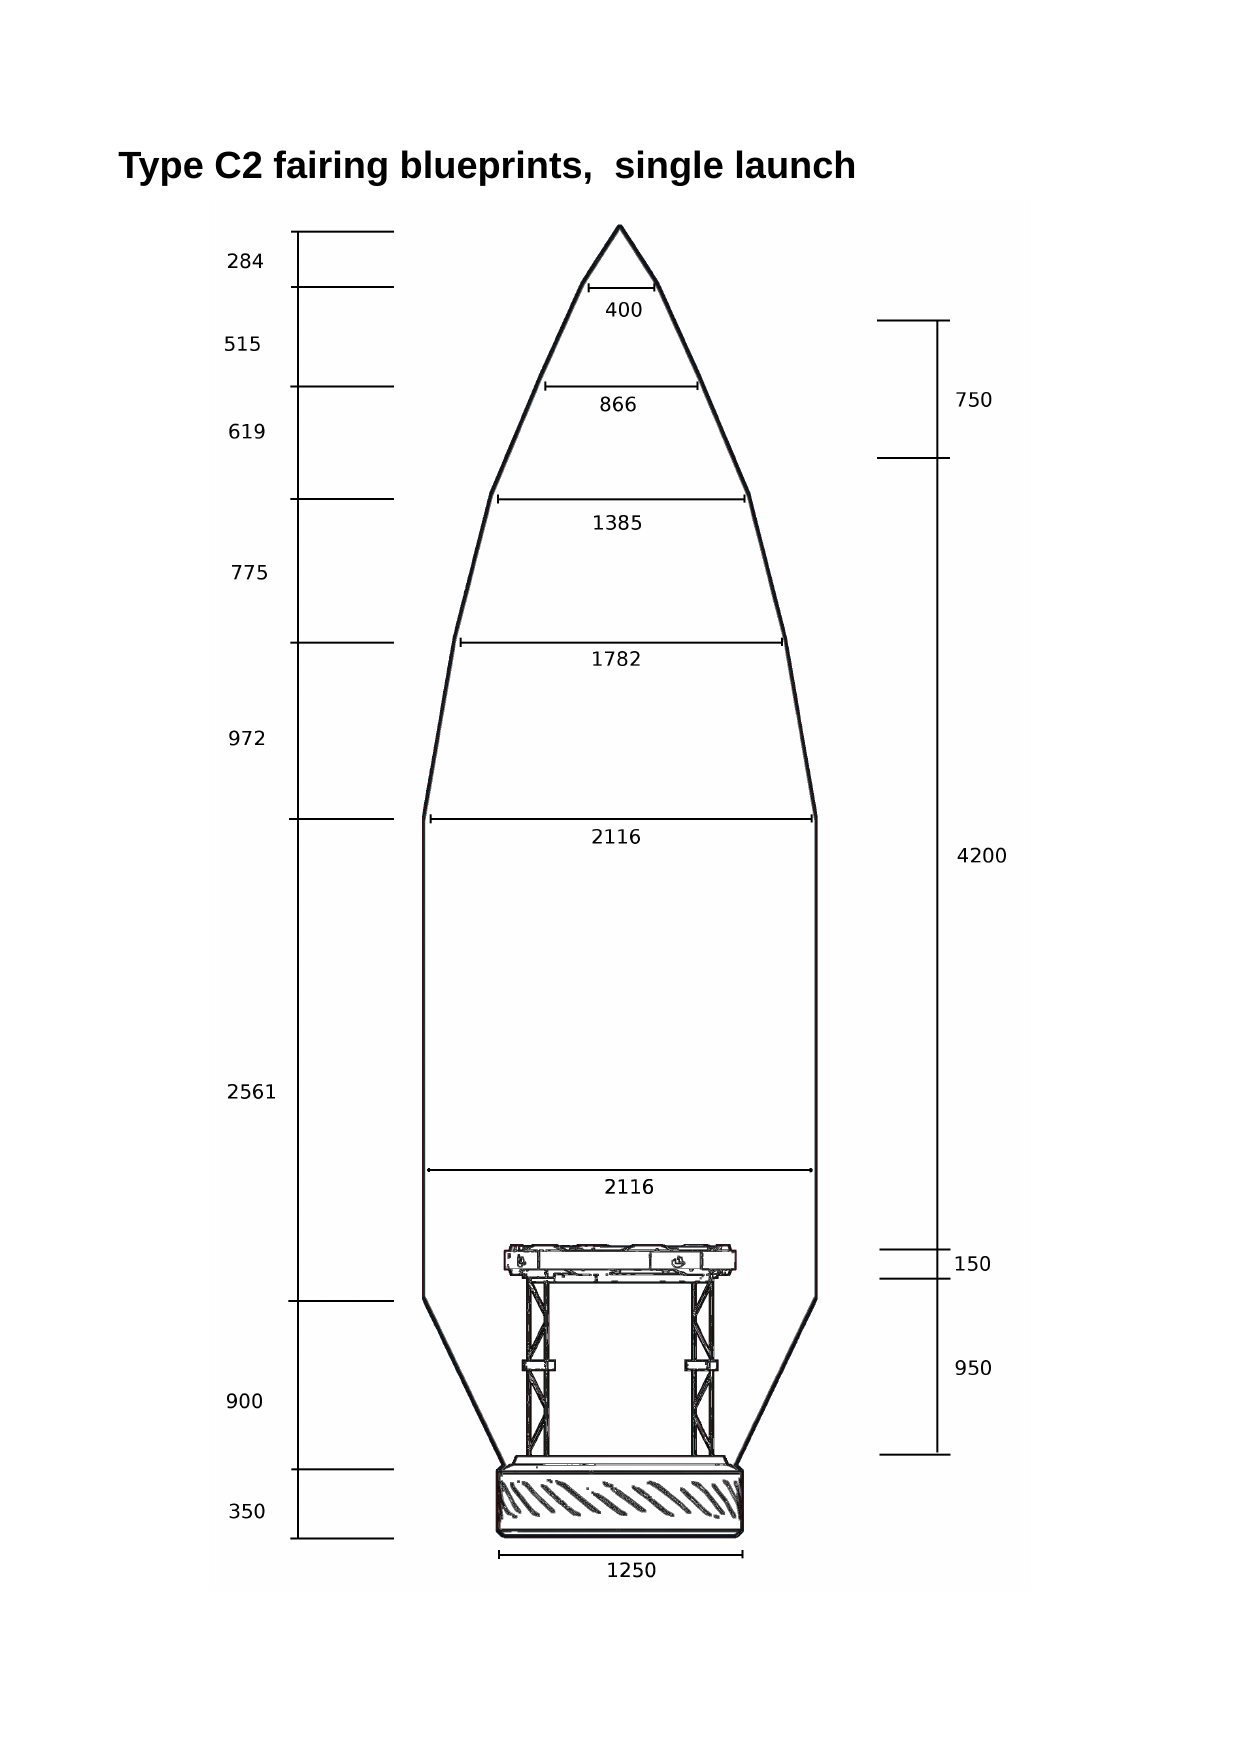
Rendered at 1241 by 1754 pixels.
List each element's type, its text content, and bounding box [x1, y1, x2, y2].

subtitle Type C2 fairing blueprints, single launch [118, 143, 1122, 187]
picture [209, 520, 1031, 1591]
